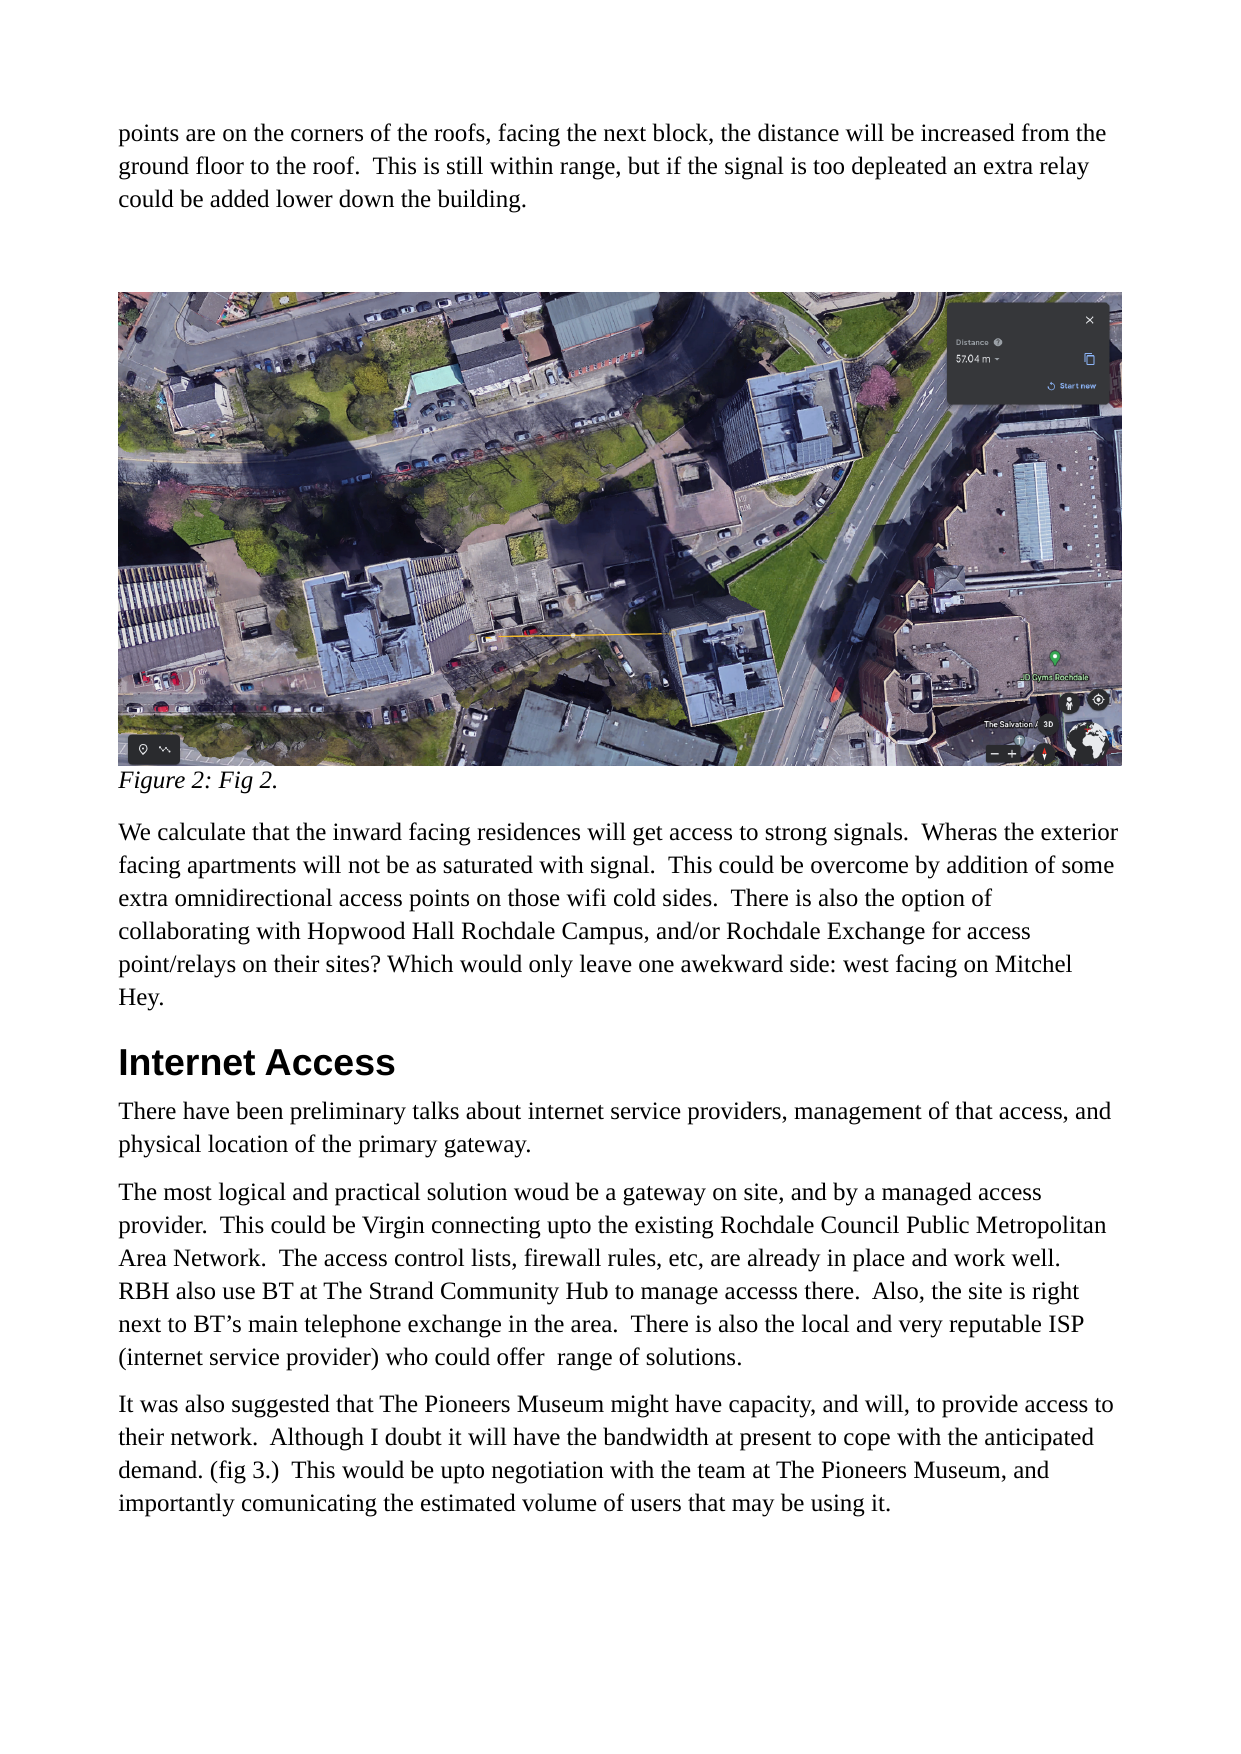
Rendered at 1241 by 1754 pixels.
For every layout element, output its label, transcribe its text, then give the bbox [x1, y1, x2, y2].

text It was also suggested that The Pioneers Museum might have capacity, and will, to provide access to their network. Although I doubt it will have the bandwidth at present to cope with the anticipated demand. (fig 3.) This would be upto negotiation with the team at The Pioneers Museum, and importantly comunicating the estimated volume of users that may be using it. [118, 1389, 1122, 1517]
text We calculate that the inward facing residences will get access to strong signals. Wheras the exterior facing apartments will not be as saturated with signal. This could be overcome by addition of some extra omnidirectional access points on those wifi cold sides. There is also the option of collaborating with Hopwood Hall Rochdale Campus, and/or Rochdale Exchange for access point/relays on their sites? Which would only leave one awekward side: west facing on Mitchel Hey. [118, 795, 1122, 1011]
subtitle Internet Access [118, 1040, 1122, 1083]
text points are on the corners of the roofs, facing the next block, the distance will be increased from the ground floor to the roof. This is still within range, but if the signal is too depleated an extra relay could be added lower down the building. [118, 118, 1122, 213]
text Figure 2: Fig 2. [118, 766, 1122, 794]
text The most logical and practical solution woud be a gateway on site, and by a managed access provider. This could be Virgin connecting upto the existing Rochdale Council Public Metropolitan Area Network. The access control lists, firewall rules, etc, are already in place and work well. RBH also use BT at The Strand Community Hub to manage accesss there. Also, the site is right next to BT’s main telephone exchange in the area. There is also the local and very reputable ISP (internet service provider) who could offer range of solutions. [118, 1177, 1122, 1371]
text There have been preliminary talks about internet service providers, management of that access, and physical location of the primary gateway. [118, 1096, 1122, 1158]
picture [118, 292, 1122, 766]
